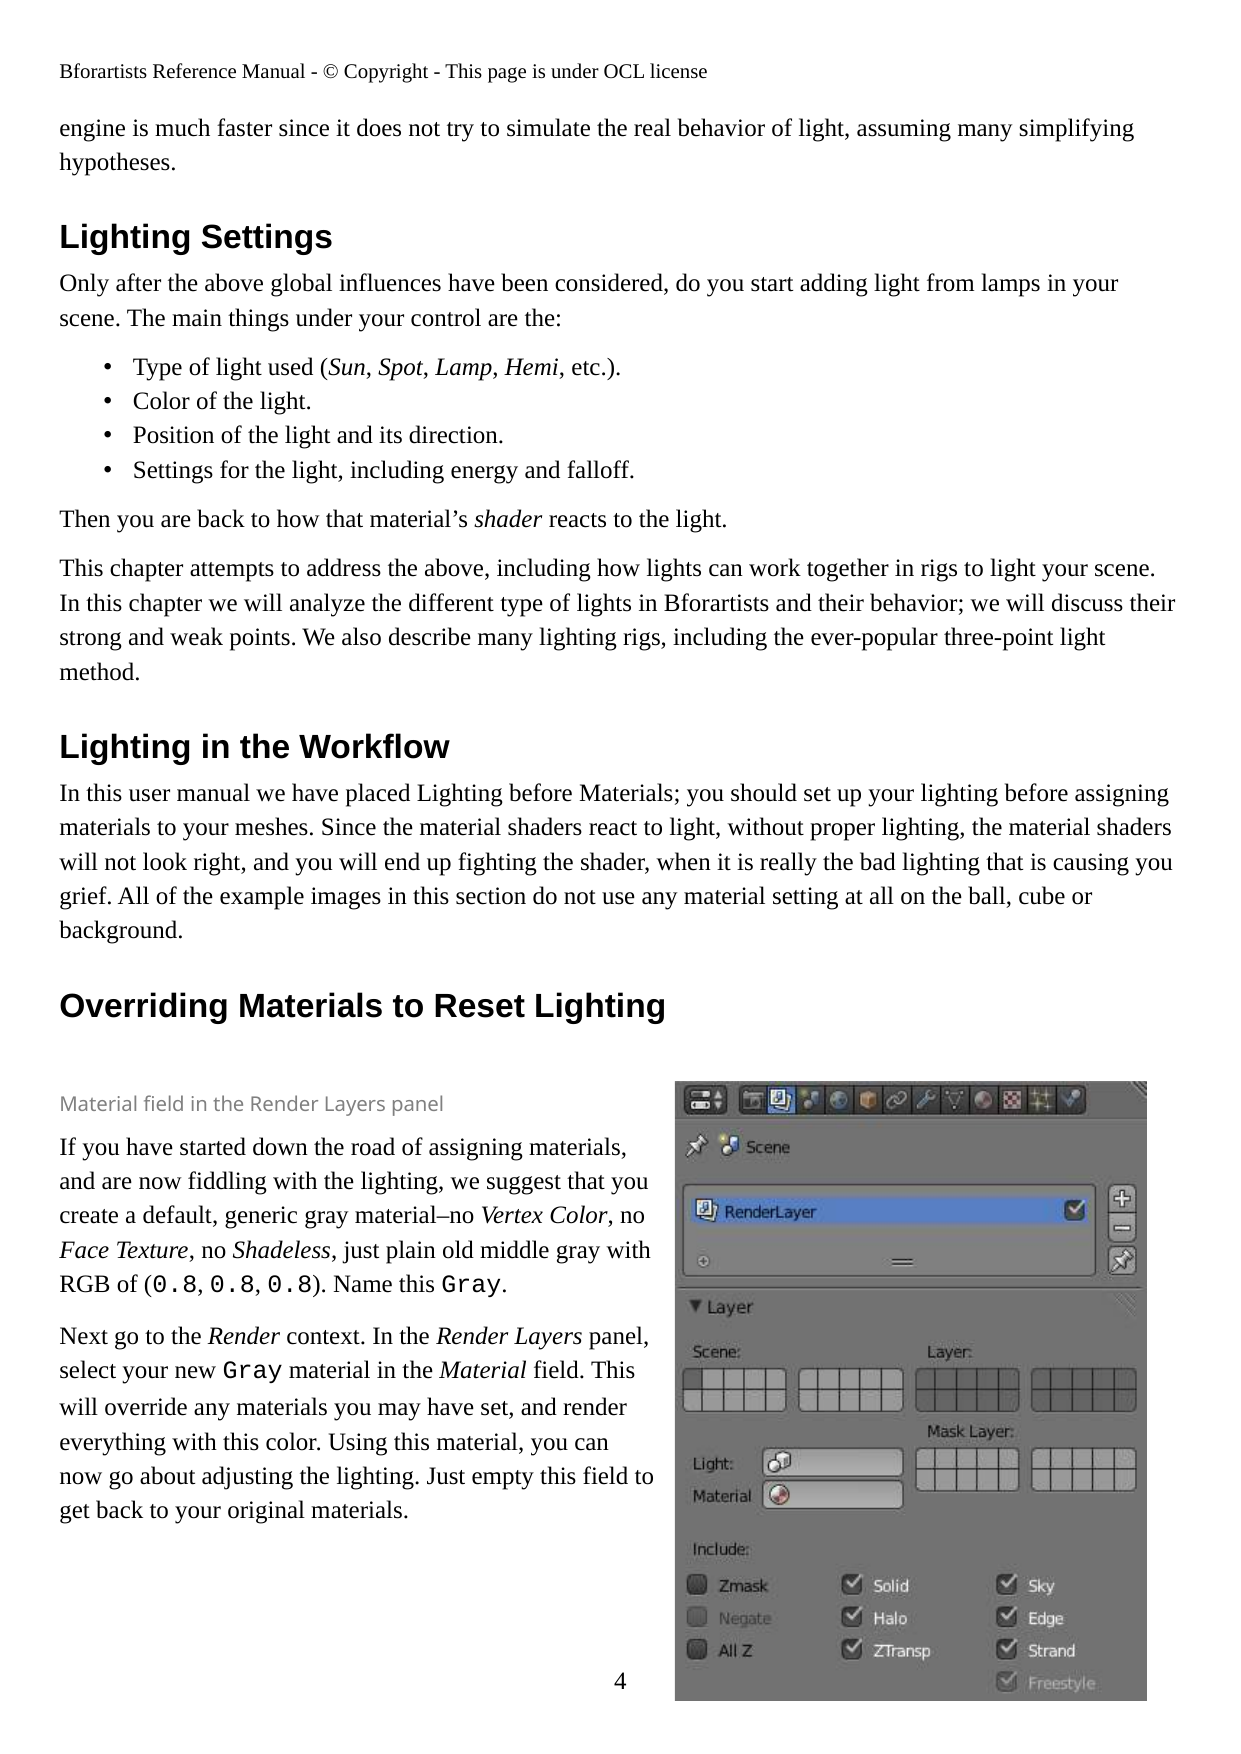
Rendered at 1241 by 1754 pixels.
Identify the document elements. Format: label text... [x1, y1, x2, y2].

text This chapter attempts to address the above, including how lights can work together in rigs to light your scene. In this chapter we will analyze the different type of lights in Bforartists and their behavior; we will discuss their strong and weak points. We also describe many lighting rigs, including the ever-popular three-point light method. [59, 553, 1181, 685]
list Color of the light. [103, 386, 1181, 415]
text Only after the above global influences have been considered, do you start adding light from lamps in your scene. The main things under your control are the: [59, 268, 1181, 331]
text Next go to the Render context. In the Render Layers panel, select your new Gray material in the Material field. This will override any materials you may have set, and render everything with this color. Using this material, you can now go about adjusting the lighting. Just empty this field to get back to your original materials. [59, 1321, 655, 1524]
list Settings for the light, including energy and falloff. [103, 455, 1181, 484]
list Position of the light and its direction. [103, 421, 1181, 449]
text In this user manual we have placed Lighting before Materials; you should set up your lighting before assigning materials to your meshes. Since the material shaders react to light, without proper lighting, the material shaders will not look right, and you will end up fighting the shader, when it is really the bad lighting that is causing you grief. All of the example images in this section do not use any material setting at all on the ball, cube or background. [59, 778, 1181, 944]
picture [674, 1081, 1147, 1701]
subtitle Lighting in the Workflow [59, 727, 1181, 765]
text If you have started down the road of assigning materials, and are now fiddling with the lighting, we suggest that you create a default, generic gray material–no Vertex Color, no Face Texture, no Shadeless, just plain old middle gray with RGB of (0.8, 0.8, 0.8). Name this Gray. [59, 1132, 655, 1300]
list Type of light used (Sun, Spot, Lamp, Hemi, etc.). [103, 352, 1181, 380]
subtitle Lighting Settings [59, 217, 1181, 256]
text Material field in the Render Layers panel [59, 1086, 655, 1117]
text engine is much faster since it does not try to simulate the real behavior of light, assuming many simplifying hypotheses. [59, 113, 1181, 176]
text Then you are back to how that material’s shader reacts to the light. [59, 504, 1181, 533]
subtitle Overriding Materials to Reset Lighting [59, 986, 1181, 1024]
